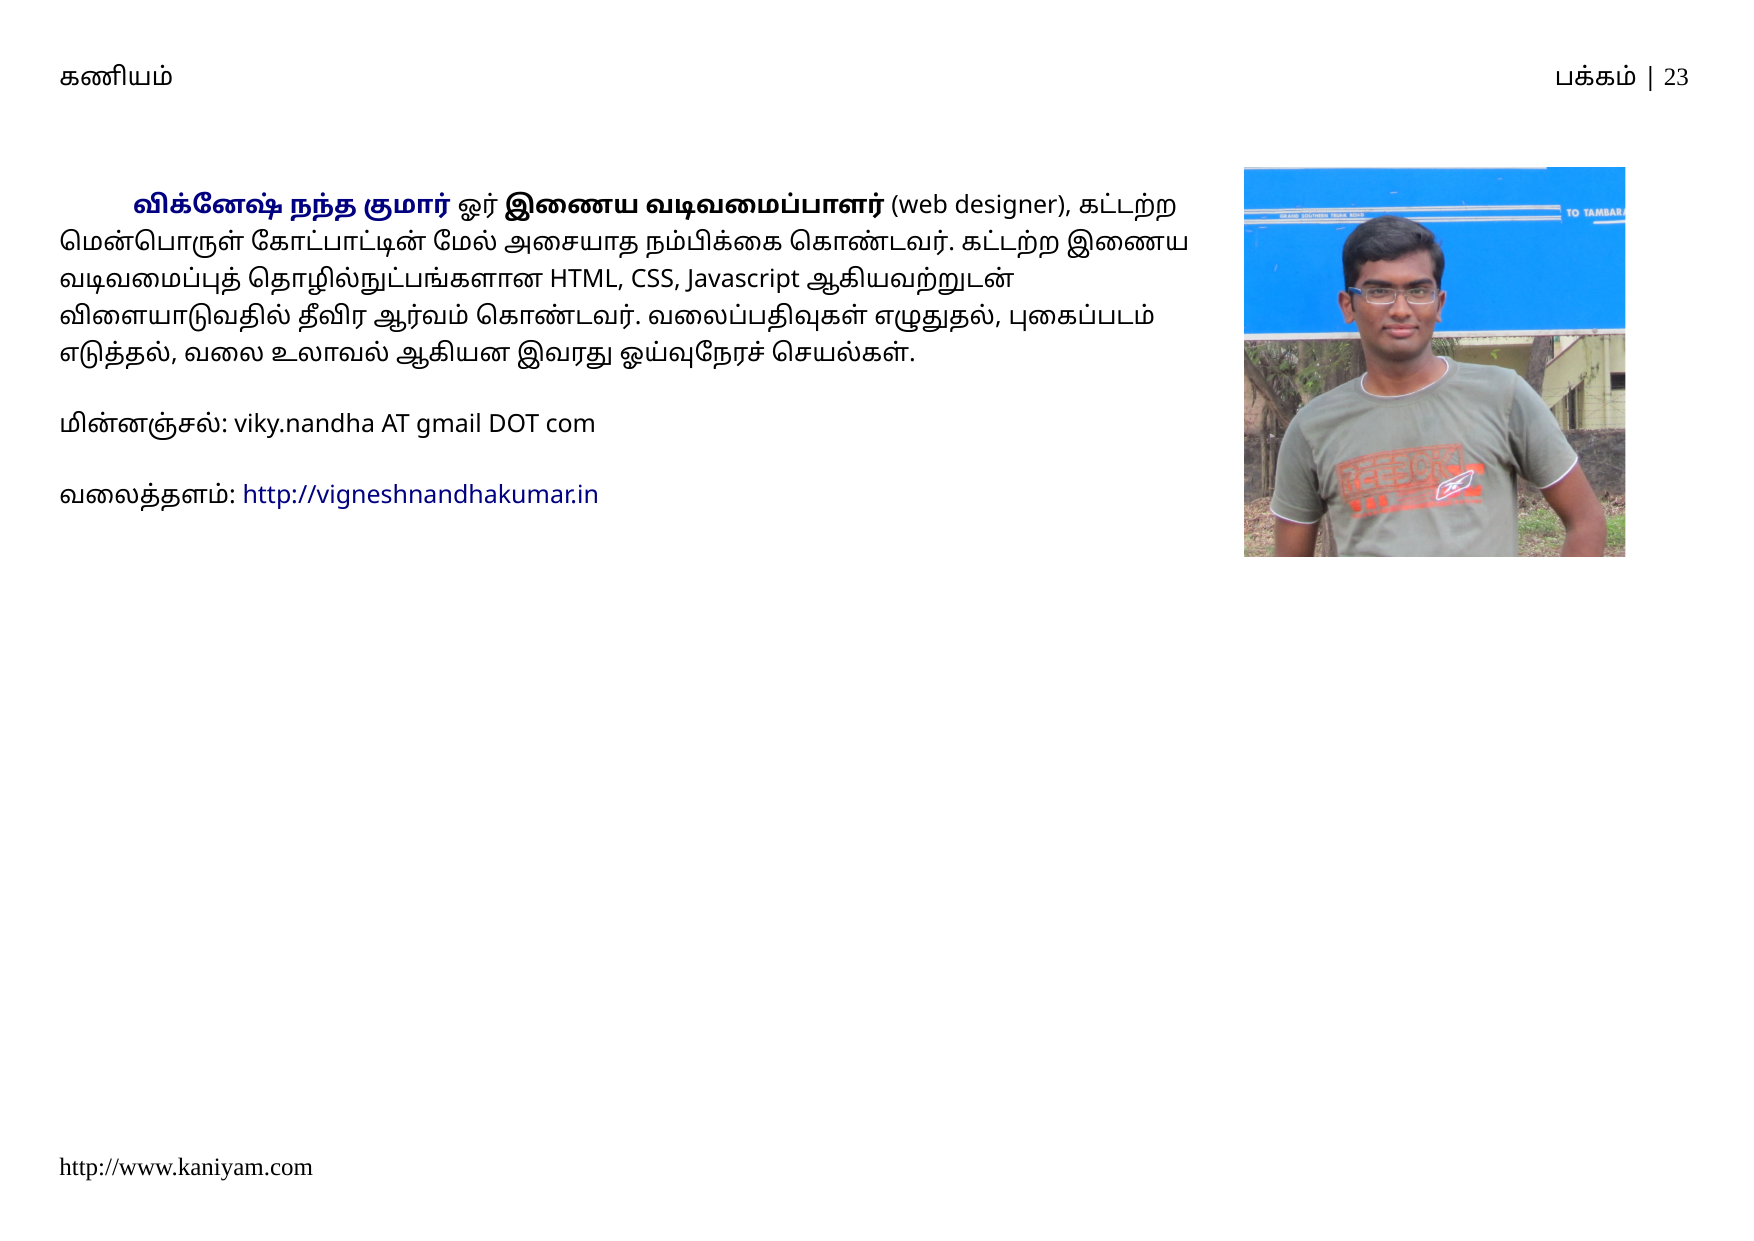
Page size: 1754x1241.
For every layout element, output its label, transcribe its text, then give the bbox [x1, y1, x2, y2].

picture [1244, 167, 1626, 557]
text விக்னேஷ் நந்த குமார் ஓர் இணைய வடிவமைப்பாளர் (web designer), கட்டற்ற மென்பொருள் கோட்பாட்டின் மேல் அசையாத நம்பிக்கை கொண்டவர். கட்டற்ற இணைய வடிவமைப்புத் தொழில்நுட்பங்களான HTML, CSS, Javascript ஆகியவற்றுடன் விளையாடுவதில் தீவிர ஆர்வம் கொண்டவர். வலைப்பதிவுகள் எழுதுதல், புகைப்படம் எடுத்தல், வலை உலாவல் ஆகியன இவரது ஓய்வுநேரச் செயல்கள். மின்னஞ்சல்: viky.nandha AT gmail DOT com வலைத்தளம்: http://vigneshnandhakumar.in [59, 187, 1244, 514]
text [1626, 187, 1695, 514]
